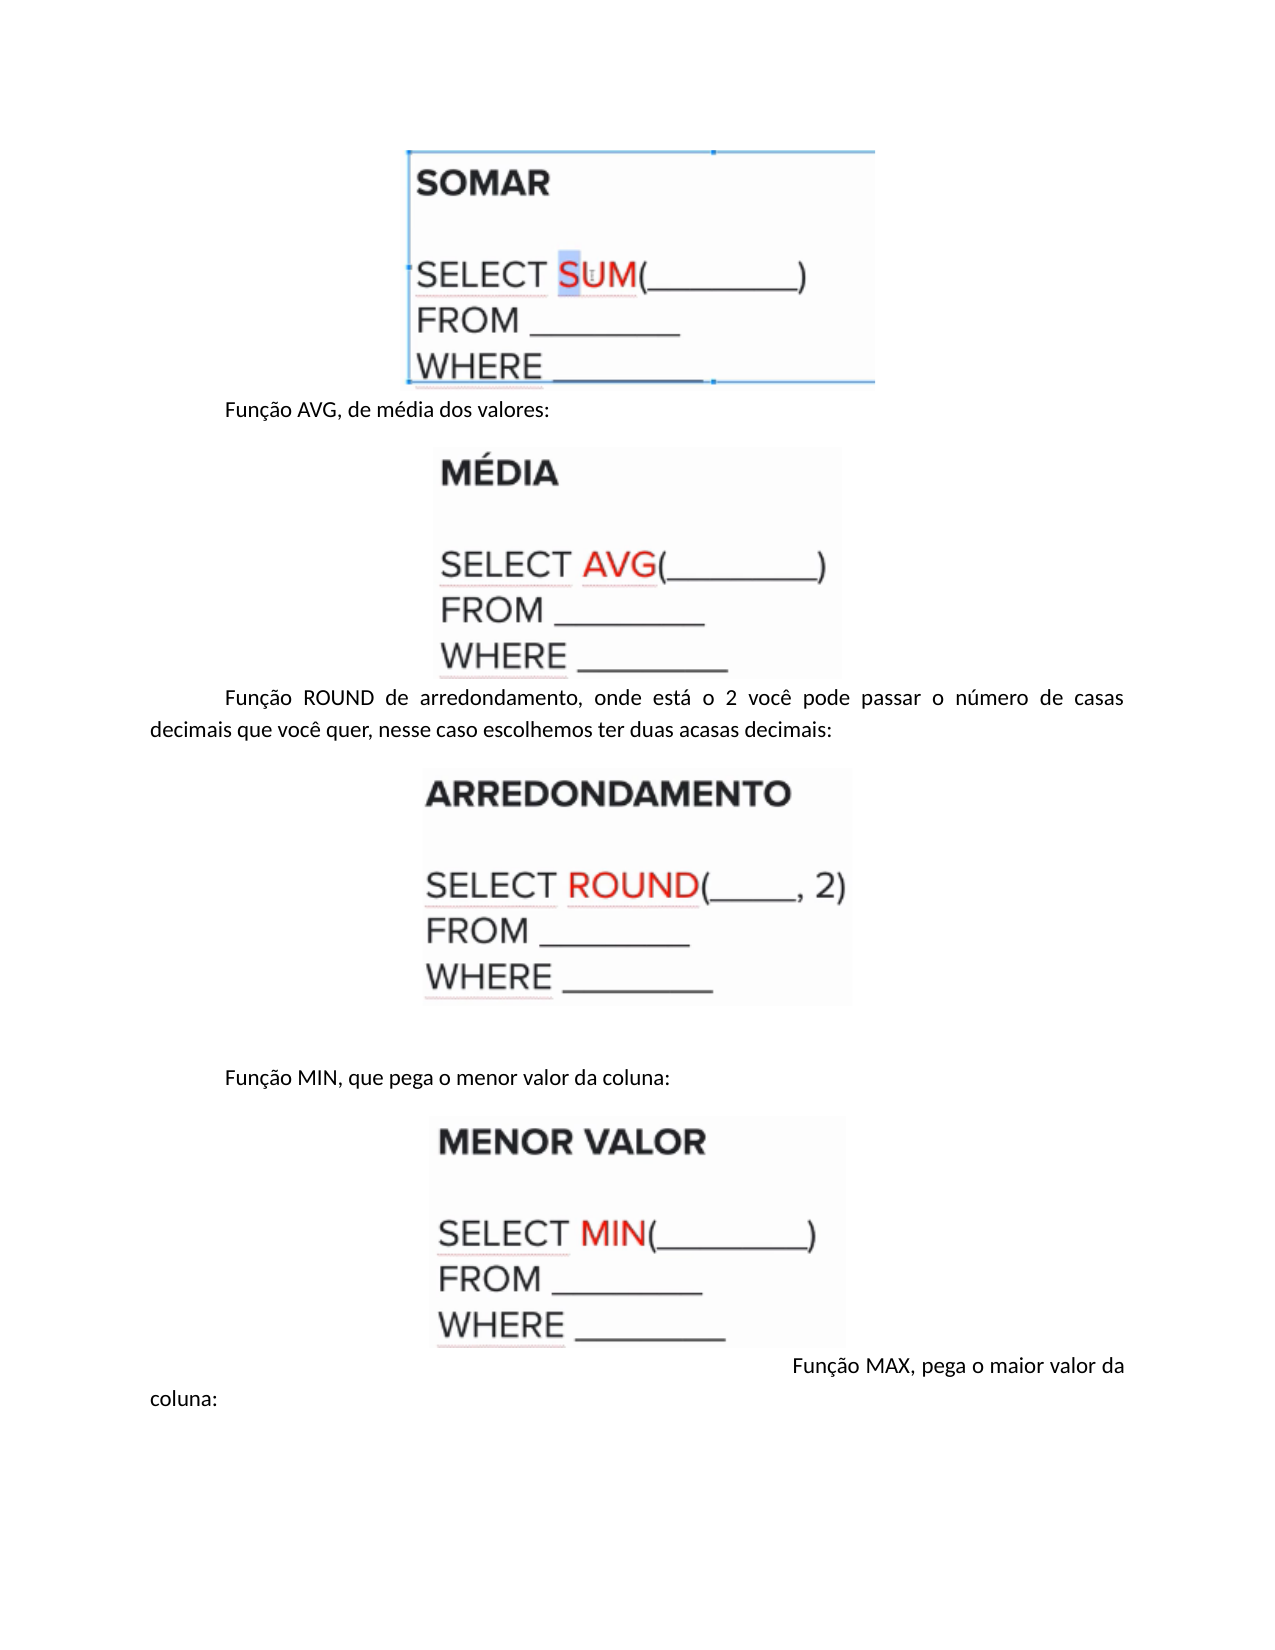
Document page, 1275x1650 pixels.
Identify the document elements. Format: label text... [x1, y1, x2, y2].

picture [422, 768, 853, 1006]
text Função MAX, pega o maior valor da coluna: [150, 1116, 1125, 1412]
text Função MIN, que pega o menor valor da coluna: [150, 1063, 1125, 1091]
text Função AVG, de média dos valores: [150, 150, 1125, 423]
text Função ROUND de arredondamento, onde está o 2 você pode passar o número de casas decimais que você quer, nesse caso escolhemos ter duas acasas decimais: [150, 448, 1125, 743]
picture [432, 447, 843, 679]
picture [428, 1116, 847, 1348]
picture [400, 150, 876, 391]
